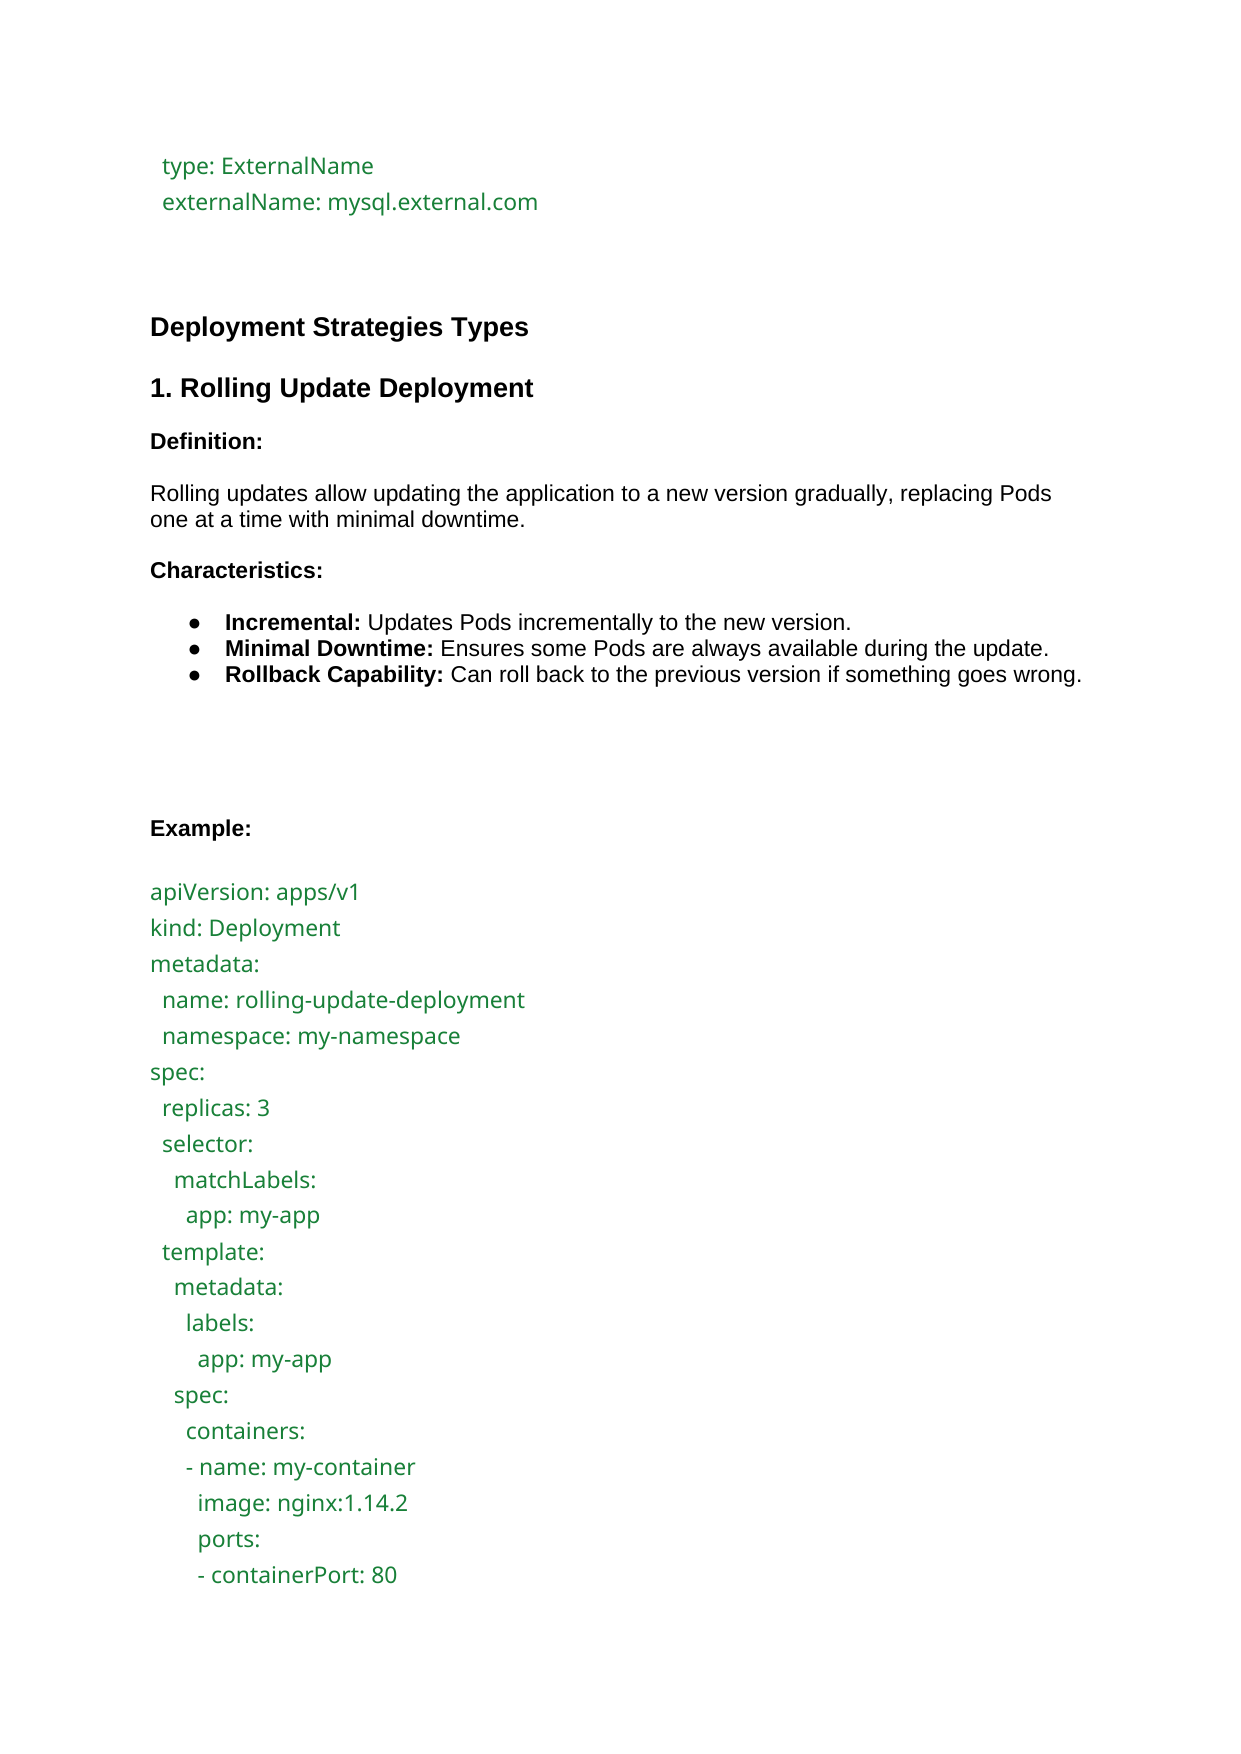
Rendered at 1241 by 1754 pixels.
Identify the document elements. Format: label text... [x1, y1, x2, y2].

text kind: Deployment [150, 912, 1090, 943]
subtitle 1. Rolling Update Deployment [150, 372, 1090, 403]
text selector: [150, 1128, 1090, 1159]
list Rollback Capability: Can roll back to the previous version if something goes wrong. [187, 661, 1090, 688]
text apiVersion: apps/v1 [150, 876, 1090, 907]
list Minimal Downtime: Ensures some Pods are always available during the update. [187, 635, 1090, 661]
subtitle Example: [150, 815, 1090, 842]
text matchLabels: [150, 1163, 1090, 1195]
text externalName: mysql.external.com [150, 186, 1090, 217]
text spec: [150, 1379, 1090, 1410]
subtitle Definition: [150, 428, 1090, 454]
text metadata: [150, 1271, 1090, 1303]
text Rolling updates allow updating the application to a new version gradually, replacing Pods one at a time with minimal downtime. [150, 479, 1090, 532]
text name: rolling-update-deployment [150, 984, 1090, 1015]
text template: [150, 1235, 1090, 1267]
subtitle Deployment Strategies Types [150, 311, 1090, 343]
text metadata: [150, 948, 1090, 979]
text - containerPort: 80 [150, 1559, 1090, 1590]
list Incremental: Updates Pods incrementally to the new version. [187, 608, 1090, 635]
text app: my-app [150, 1343, 1090, 1374]
text image: nginx:1.14.2 [150, 1487, 1090, 1518]
text spec: [150, 1056, 1090, 1087]
text app: my-app [150, 1199, 1090, 1231]
text type: ExternalName [150, 150, 1090, 181]
subtitle Characteristics: [150, 557, 1090, 583]
text containers: [150, 1415, 1090, 1446]
text labels: [150, 1307, 1090, 1338]
text namespace: my-namespace [150, 1020, 1090, 1051]
text ports: [150, 1523, 1090, 1554]
text replicas: 3 [150, 1092, 1090, 1123]
text - name: my-container [150, 1451, 1090, 1482]
